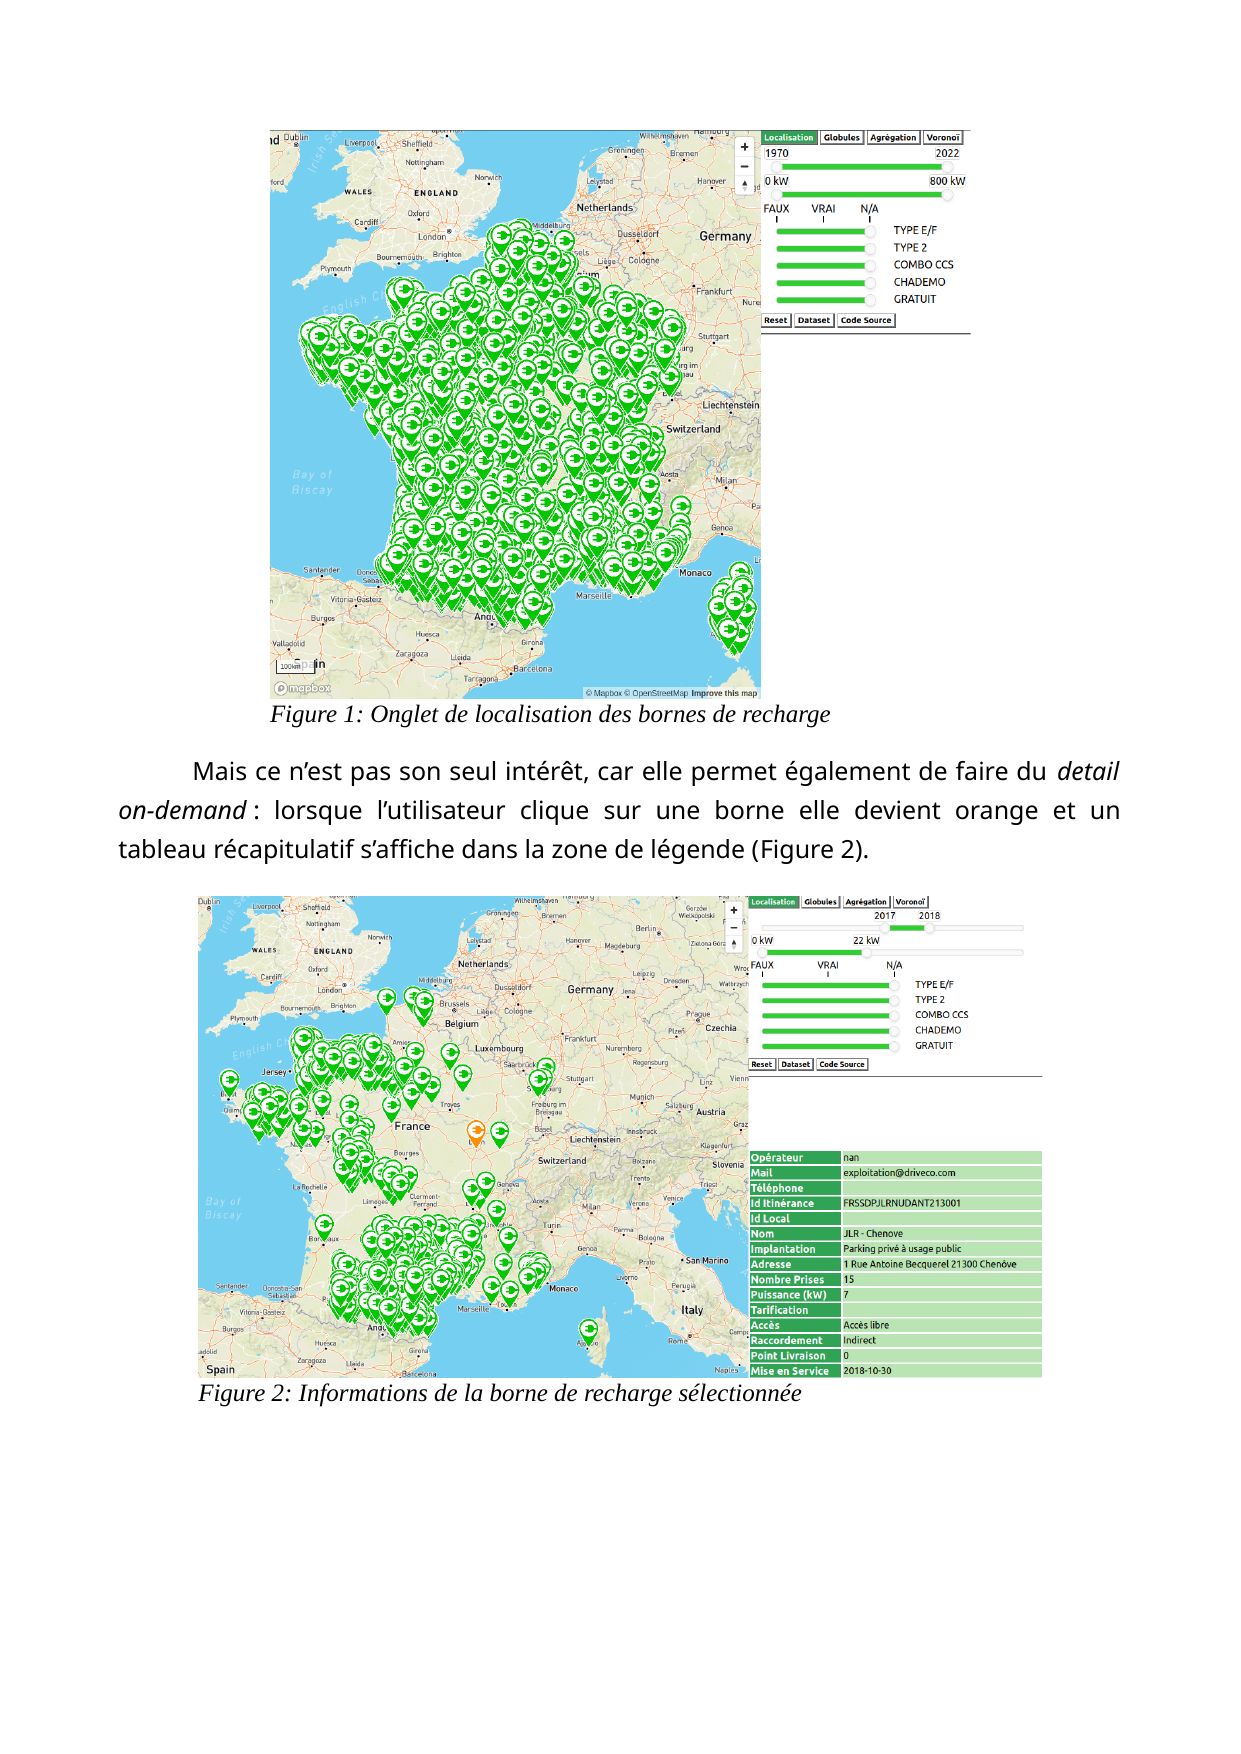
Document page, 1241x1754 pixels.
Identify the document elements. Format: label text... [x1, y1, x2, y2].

picture [269, 130, 971, 699]
picture [198, 896, 1043, 1378]
text [198, 884, 1042, 896]
text Mais ce n’est pas son seul intérêt, car elle permet également de faire du detail on-demand : lorsque l’utilisateur clique sur une borne elle devient orange et un tableau récapitulatif s’affiche dans la zone de légende (Figure 2). [118, 117, 1122, 866]
text Figure 2: Informations de la borne de recharge sélectionnée [198, 1378, 1042, 1407]
text Figure 1: Onglet de localisation des bornes de recharge [270, 699, 971, 728]
